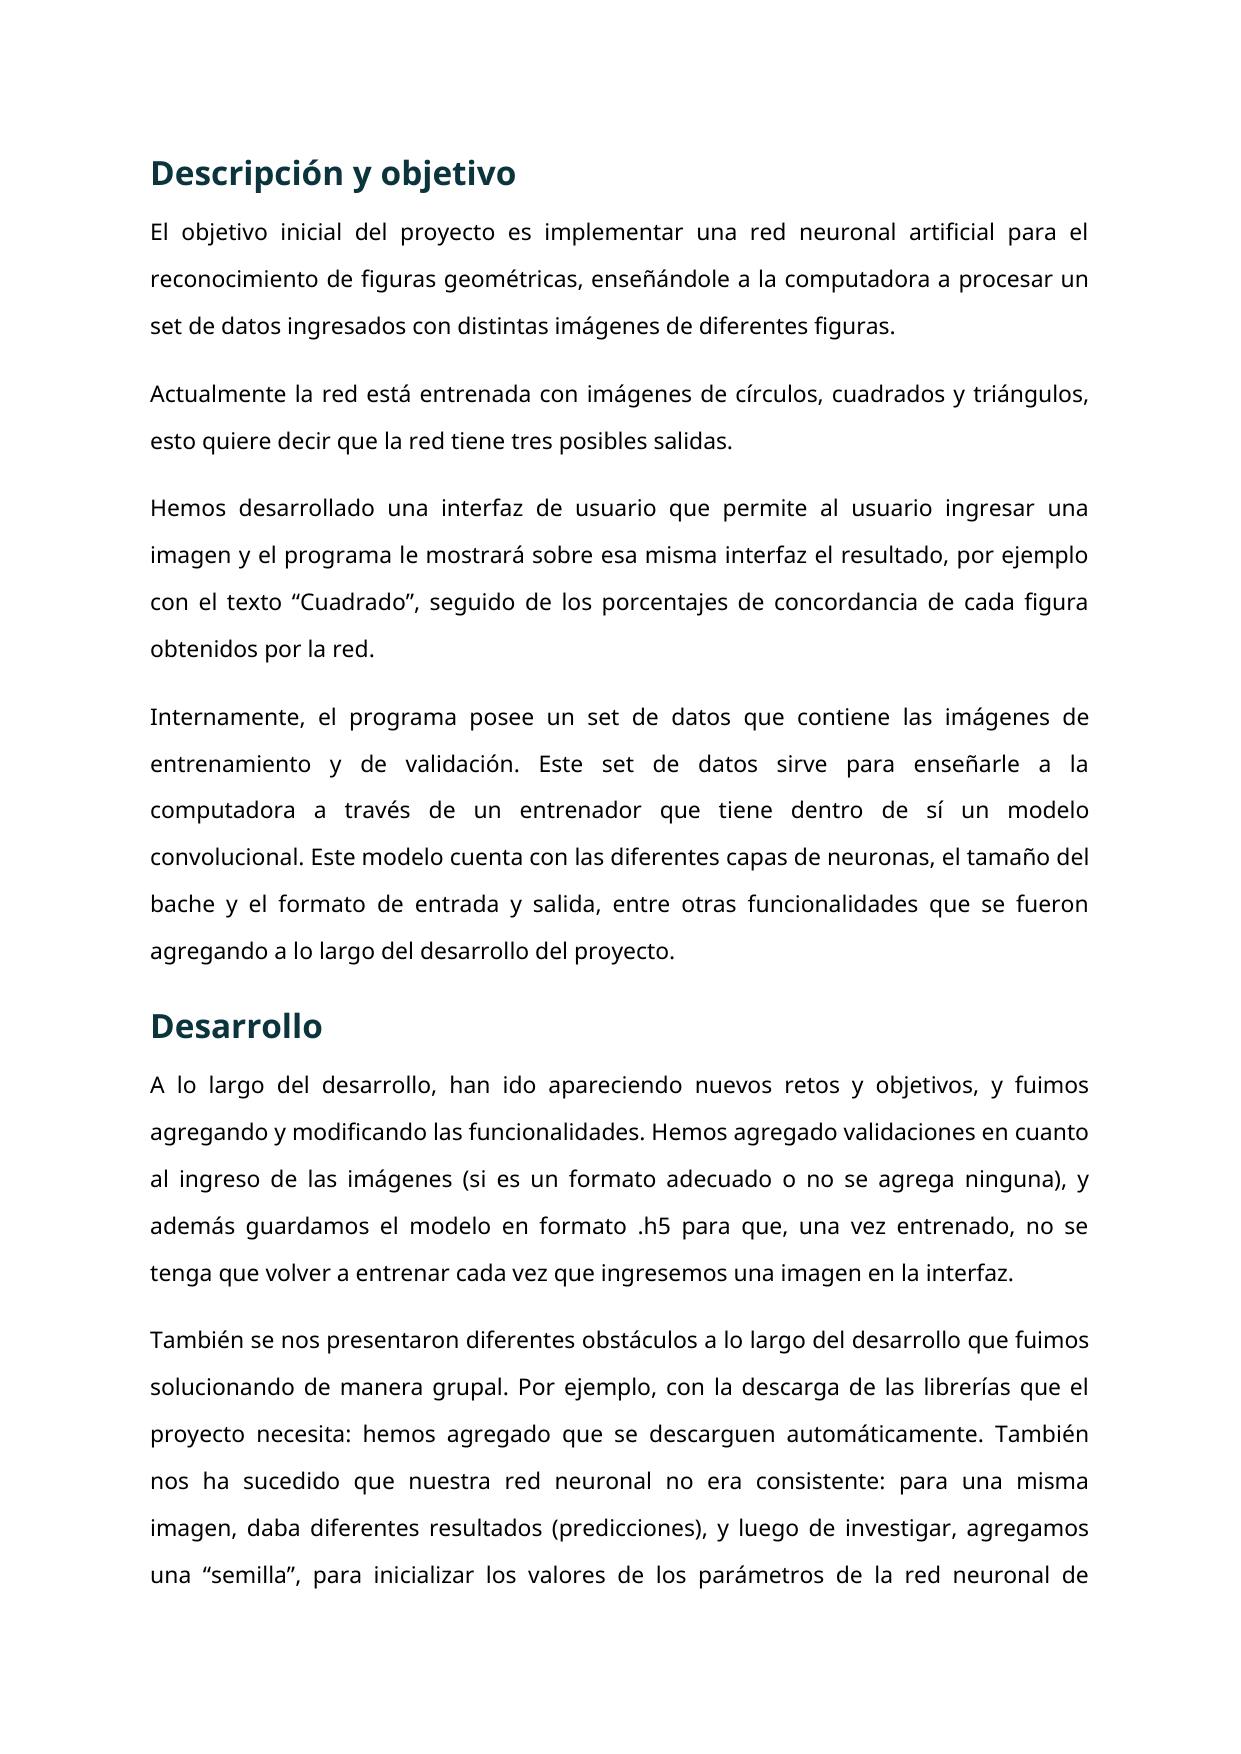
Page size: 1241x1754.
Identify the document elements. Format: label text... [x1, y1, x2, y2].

text El objetivo inicial del proyecto es implementar una red neuronal artificial para el reconocimiento de figuras geométricas, enseñándole a la computadora a procesar un set de datos ingresados con distintas imágenes de diferentes figuras. [150, 216, 1090, 341]
subtitle Descripción y objetivo [150, 150, 1090, 195]
text Actualmente la red está entrenada con imágenes de círculos, cuadrados y triángulos, esto quiere decir que la red tiene tres posibles salidas. [150, 378, 1090, 456]
text Internamente, el programa posee un set de datos que contiene las imágenes de entrenamiento y de validación. Este set de datos sirve para enseñarle a la computadora a través de un entrenador que tiene dentro de sí un modelo convolucional. Este modelo cuenta con las diferentes capas de neuronas, el tamaño del bache y el formato de entrada y salida, entre otras funcionalidades que se fueron agregando a lo largo del desarrollo del proyecto. [150, 701, 1090, 966]
subtitle Desarrollo [150, 1003, 1090, 1048]
text Hemos desarrollado una interfaz de usuario que permite al usuario ingresar una imagen y el programa le mostrará sobre esa misma interfaz el resultado, por ejemplo con el texto “Cuadrado”, seguido de los porcentajes de concordancia de cada figura obtenidos por la red. [150, 492, 1090, 664]
text También se nos presentaron diferentes obstáculos a lo largo del desarrollo que fuimos solucionando de manera grupal. Por ejemplo, con la descarga de las librerías que el proyecto necesita: hemos agregado que se descarguen automáticamente. También nos ha sucedido que nuestra red neuronal no era consistente: para una misma imagen, daba diferentes resultados (predicciones), y luego de investigar, agregamos una “semilla”, para inicializar los valores de los parámetros de la red neuronal de [150, 1324, 1090, 1590]
text A lo largo del desarrollo, han ido apareciendo nuevos retos y objetivos, y fuimos agregando y modificando las funcionalidades. Hemos agregado validaciones en cuanto al ingreso de las imágenes (si es un formato adecuado o no se agrega ninguna), y además guardamos el modelo en formato .h5 para que, una vez entrenado, no se tenga que volver a entrenar cada vez que ingresemos una imagen en la interfaz. [150, 1069, 1090, 1288]
